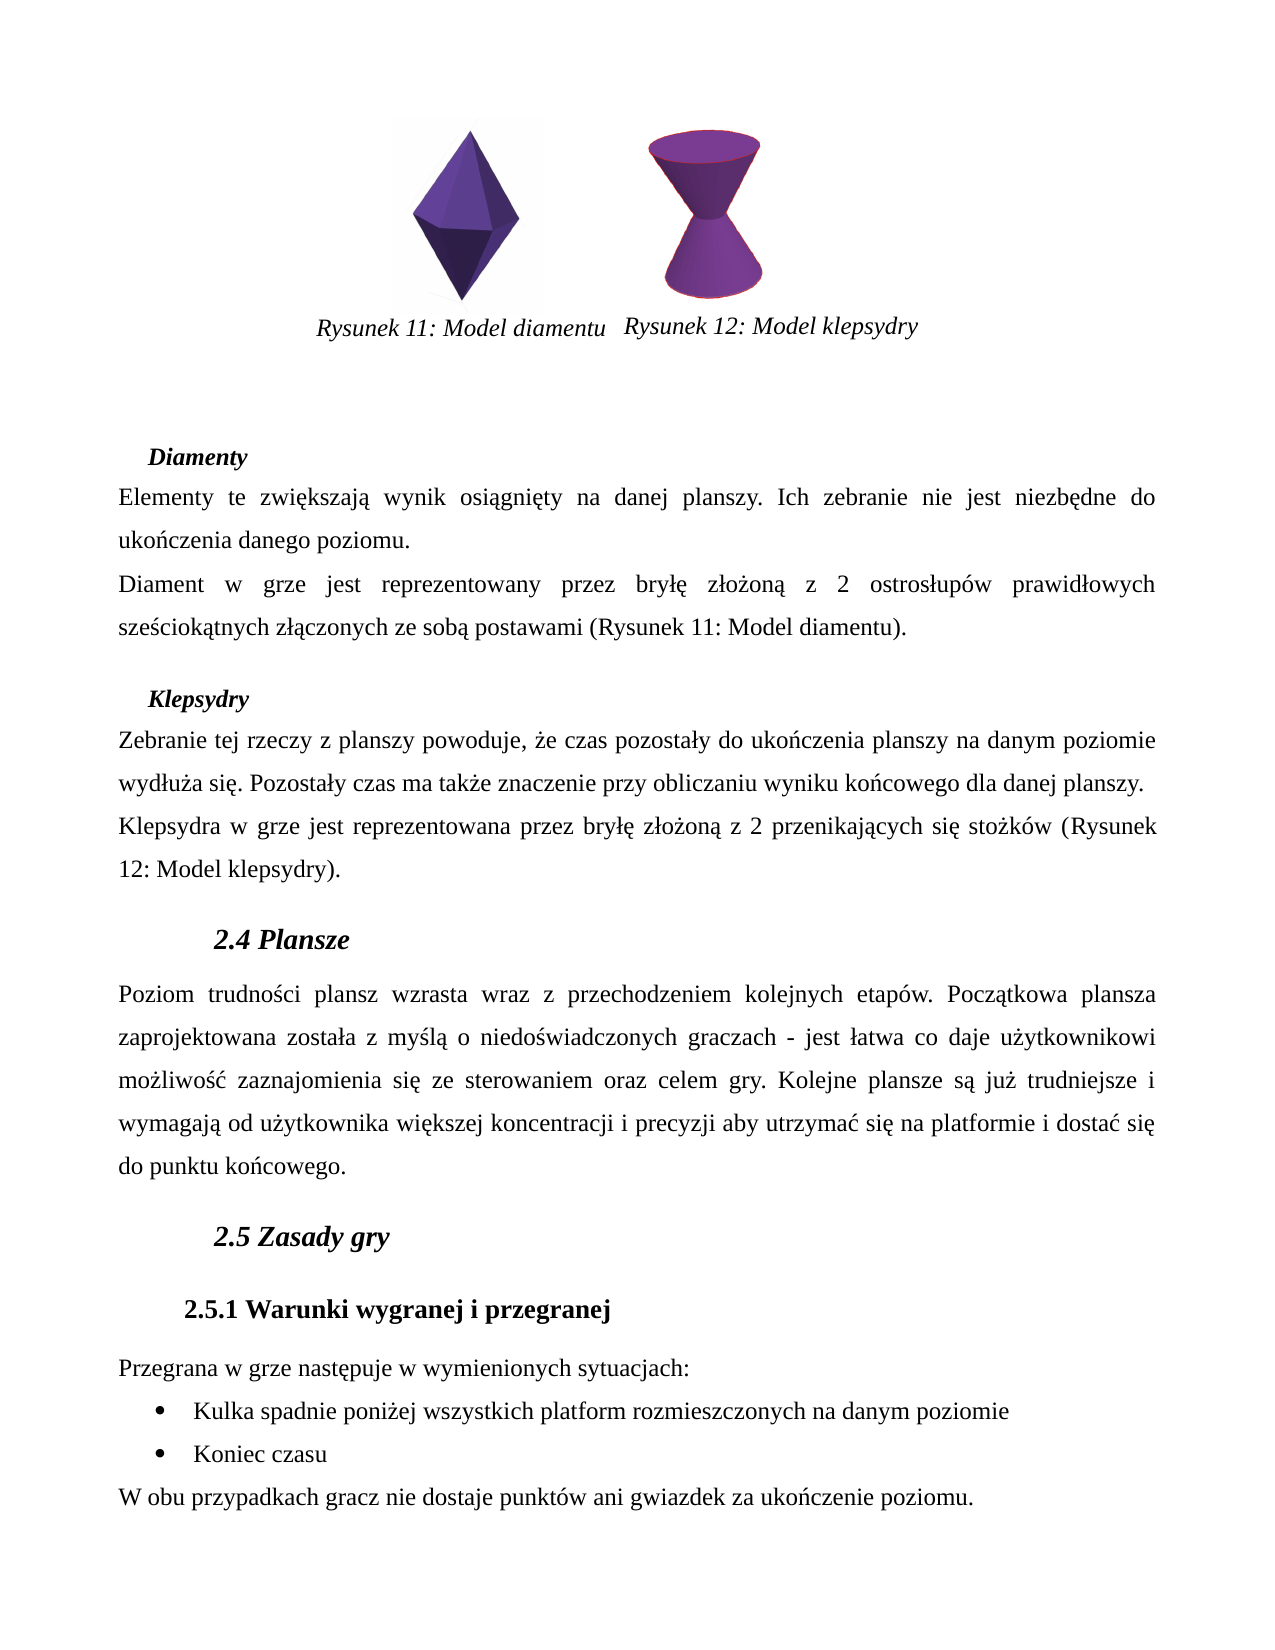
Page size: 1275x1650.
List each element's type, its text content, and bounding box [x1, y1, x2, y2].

picture [632, 118, 785, 311]
list Rysunek 12: Model klepsydry [624, 108, 959, 340]
picture [392, 118, 544, 314]
subtitle Warunki wygranej i przegranej [177, 1293, 1157, 1324]
list Poziom trudności plansz wzrasta wraz z przechodzeniem kolejnych etapów. Początkowa plansza zaprojektowana została z myślą o niedoświadczonych graczach - jest łatwa co daje użytkownikowi możliwość zaznajomienia się ze sterowaniem oraz celem gry. Kolejne plansze są już trudniejsze i wymagają od użytkownika większej koncentracji i precyzji aby utrzymać się na platformie i dostać się do punktu końcowego. [118, 979, 1157, 1180]
subtitle Zasady gry [207, 1219, 1157, 1253]
text Przegrana w grze następuje w wymienionych sytuacjach: [118, 1353, 1157, 1382]
list Koniec czasu [156, 1439, 1157, 1468]
list Diament w grze jest reprezentowany przez bryłę złożoną z 2 ostrosłupów prawidłowych sześciokątnych złączonych ze sobą postawami (Rysunek 11: Model diamentu). [118, 569, 1157, 641]
subtitle Plansze [207, 922, 1157, 956]
list Klepsydra w grze jest reprezentowana przez bryłę złożoną z 2 przenikających się stożków (Rysunek 12: Model klepsydry). [118, 811, 1157, 883]
list Zebranie tej rzeczy z planszy powoduje, że czas pozostały do ukończenia planszy na danym poziomie wydłuża się. Pozostały czas ma także znaczenie przy obliczaniu wyniku końcowego dla danej planszy. [118, 725, 1157, 797]
text W obu przypadkach gracz nie dostaje punktów ani gwiazdek za ukończenie poziomu. [118, 1482, 1157, 1511]
list Rysunek 11: Model diamentu [316, 131, 621, 342]
list Kulka spadnie poniżej wszystkich platform rozmieszczonych na danym poziomie [156, 1396, 1157, 1425]
text Diamenty [148, 442, 1157, 471]
text Klepsydry [148, 684, 1157, 713]
list Elementy te zwiększają wynik osiągnięty na danej planszy. Ich zebranie nie jest niezbędne do ukończenia danego poziomu. [118, 482, 1157, 554]
